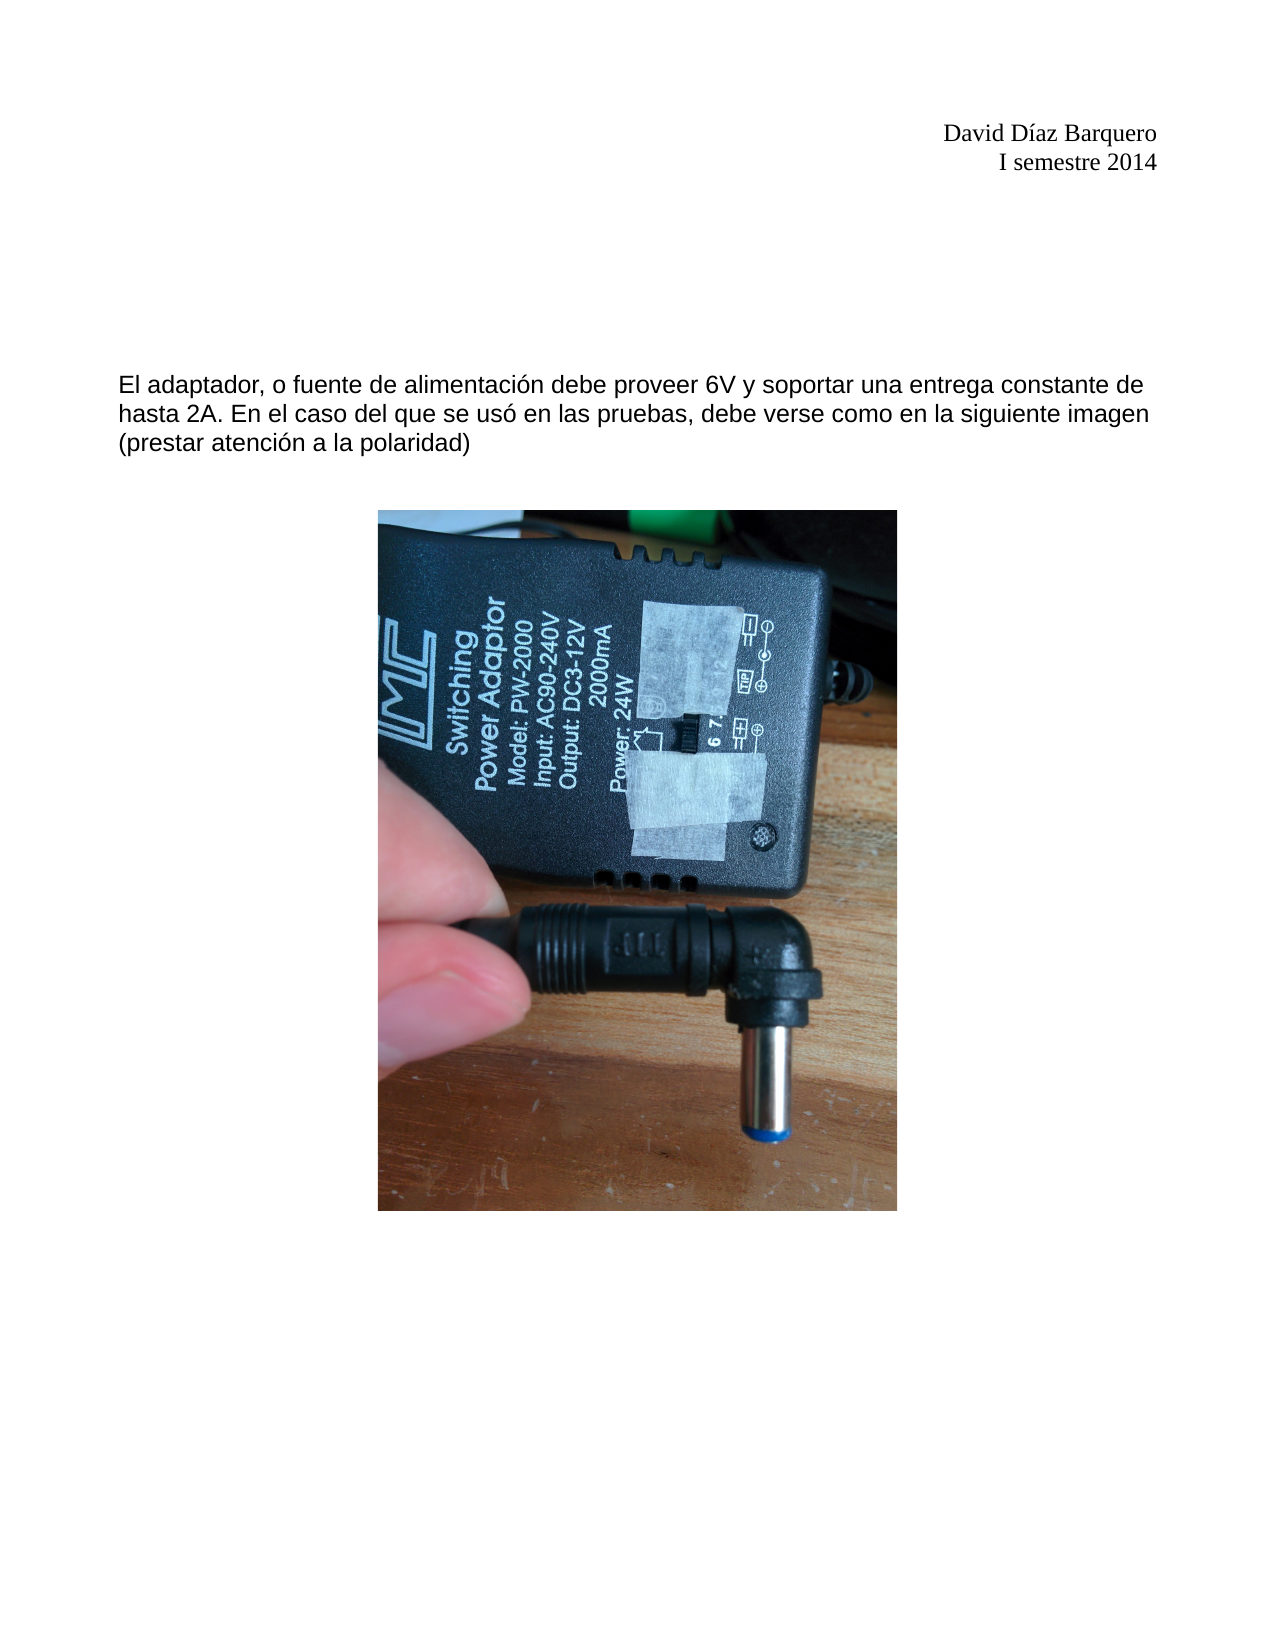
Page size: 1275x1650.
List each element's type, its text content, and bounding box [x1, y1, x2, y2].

picture [377, 510, 898, 1211]
text El adaptador, o fuente de alimentación debe proveer 6V y soportar una entrega constante de hasta 2A. En el caso del que se usó en las pruebas, debe verse como en la siguiente imagen (prestar atención a la polaridad) [118, 370, 1157, 456]
